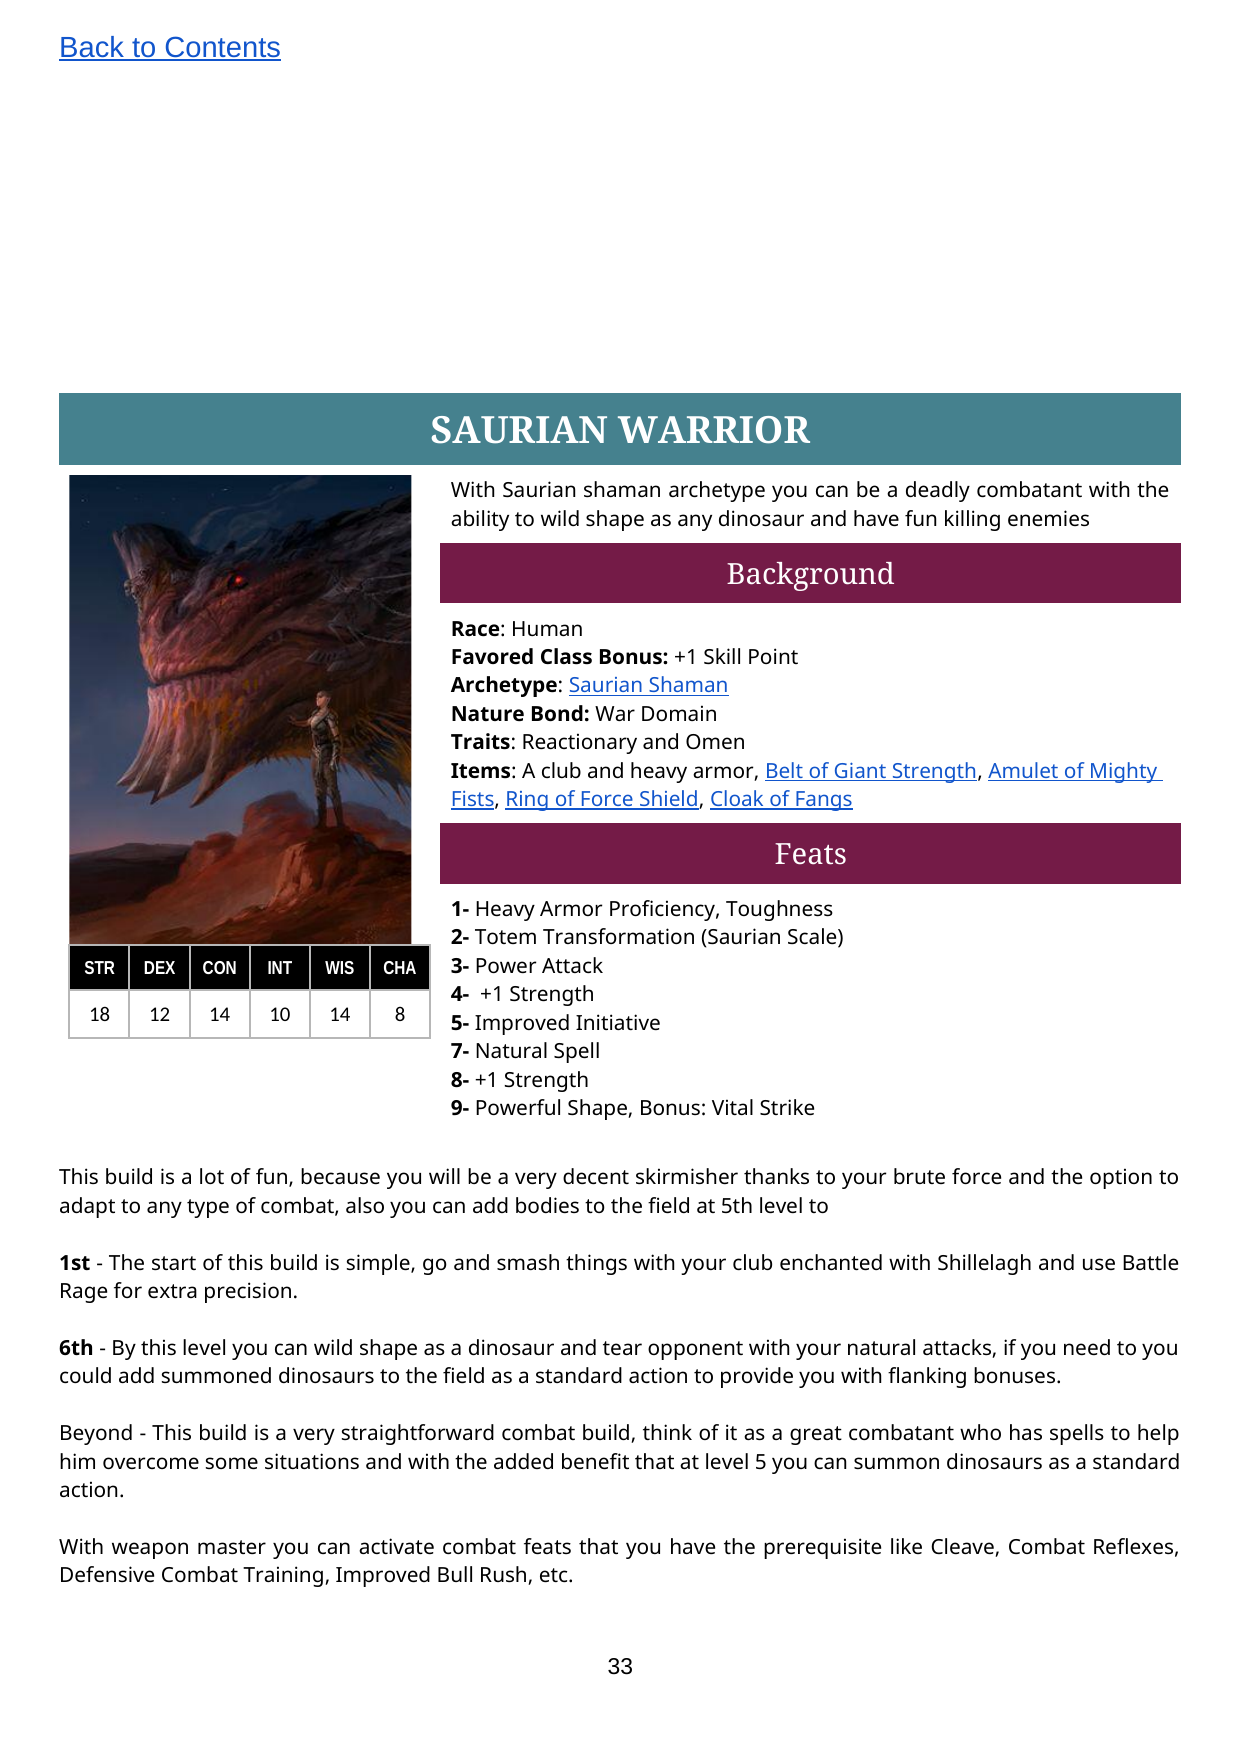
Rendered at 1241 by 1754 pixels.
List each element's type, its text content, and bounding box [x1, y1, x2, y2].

table_cell Background [440, 543, 1181, 603]
text 6th - By this level you can wild shape as a dinosaur and tear opponent with your natural attacks, if you need to you could add summoned dinosaurs to the field as a standard action to provide you with flanking bonuses. [59, 1333, 1181, 1390]
text Beyond - This build is a very straightforward combat build, think of it as a great combatant who has spells to help him overcome some situations and with the added benefit that at level 5 you can summon dinosaurs as a standard action. [59, 1418, 1181, 1504]
table_header INT [251, 946, 309, 989]
table_cell With Saurian shaman archetype you can be a deadly combatant with the ability to wild shape as any dinosaur and have fun killing enemies [440, 465, 1181, 543]
table_header SAURIAN WARRIOR [59, 393, 1181, 465]
table_cell 12 [130, 991, 189, 1037]
table_header WIS [311, 946, 369, 989]
table_cell 14 [311, 991, 369, 1037]
table_cell [59, 465, 440, 1132]
text With weapon master you can activate combat feats that you have the prerequisite like Cleave, Combat Reflexes, Defensive Combat Training, Improved Bull Rush, etc. [59, 1532, 1181, 1589]
table_cell Feats [440, 823, 1181, 884]
table_cell 8 [371, 991, 429, 1037]
table_header CON [191, 946, 249, 989]
text This build is a lot of fun, because you will be a very decent skirmisher thanks to your brute force and the option to adapt to any type of combat, also you can add bodies to the field at 5th level to [59, 1162, 1181, 1219]
table_header DEX [130, 946, 189, 989]
table_header CHA [371, 946, 429, 989]
table_header STR [70, 946, 128, 989]
table_cell 18 [70, 991, 128, 1037]
text 1st - The start of this build is simple, go and smash things with your club enchanted with Shillelagh and use Battle Rage for extra precision. [59, 1248, 1181, 1305]
picture [69, 475, 412, 944]
table_cell Race: Human Favored Class Bonus: +1 Skill Point Archetype: Saurian Shaman Nature Bond: War Domain Traits: Reactionary and Omen Items: A club and heavy armor, Belt of Giant Strength, Amulet of Mighty Fists, Ring of Force Shield, Cloak of Fangs [440, 603, 1181, 823]
table_cell 14 [191, 991, 249, 1037]
table_cell 10 [251, 991, 309, 1037]
table_cell 1- Heavy Armor Proficiency, Toughness 2- Totem Transformation (Saurian Scale) 3- Power Attack 4- +1 Strength 5- Improved Initiative 7- Natural Spell 8- +1 Strength 9- Powerful Shape, Bonus: Vital Strike [440, 884, 1181, 1132]
